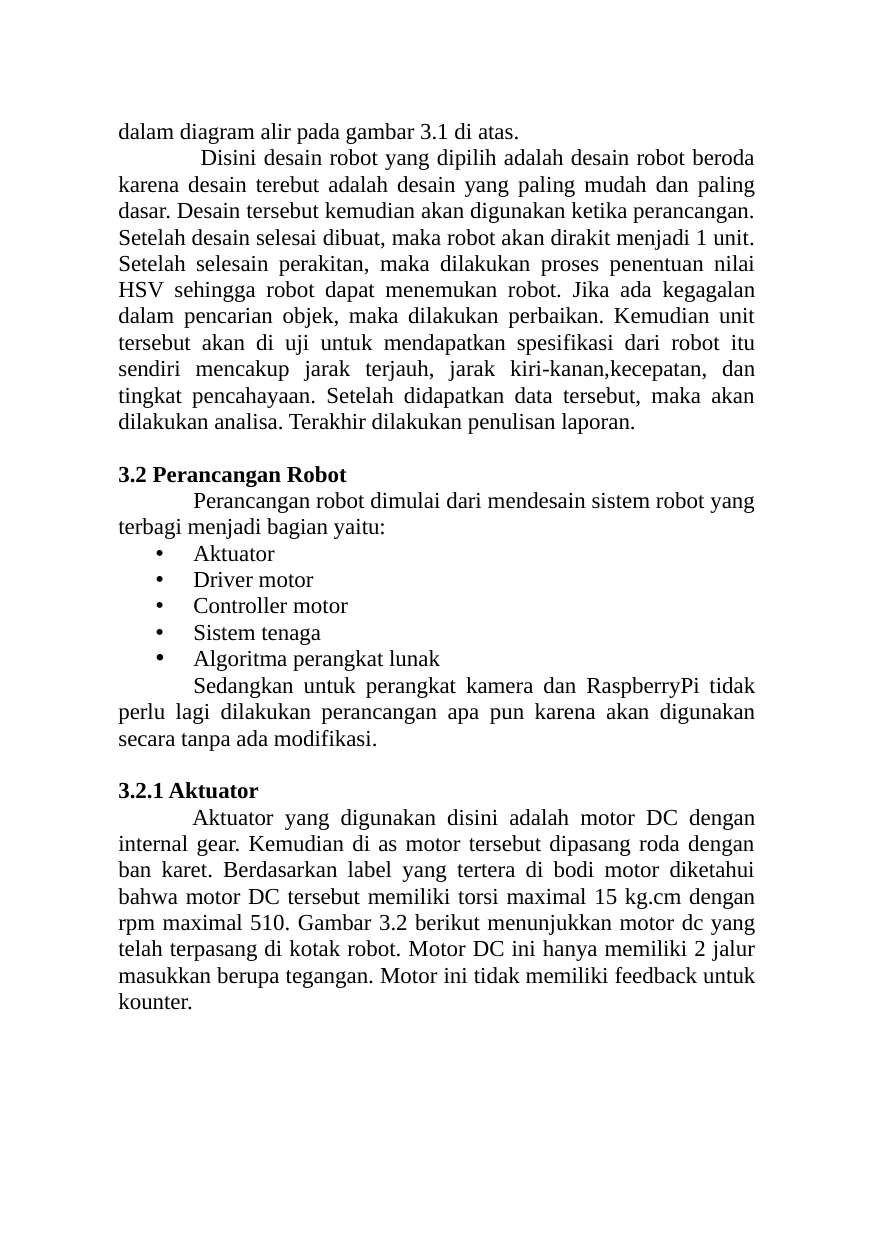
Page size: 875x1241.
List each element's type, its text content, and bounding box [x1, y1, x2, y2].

text Disini desain robot yang dipilih adalah desain robot beroda karena desain terebut adalah desain yang paling mudah dan paling dasar. Desain tersebut kemudian akan digunakan ketika perancangan. Setelah desain selesai dibuat, maka robot akan dirakit menjadi 1 unit. Setelah selesain perakitan, maka dilakukan proses penentuan nilai HSV sehingga robot dapat menemukan robot. Jika ada kegagalan dalam pencarian objek, maka dilakukan perbaikan. Kemudian unit tersebut akan di uji untuk mendapatkan spesifikasi dari robot itu sendiri mencakup jarak terjauh, jarak kiri-kanan,kecepatan, dan tingkat pencahayaan. Setelah didapatkan data tersebut, maka akan dilakukan analisa. Terakhir dilakukan penulisan laporan. [118, 144, 756, 434]
list Aktuator [156, 540, 756, 566]
text Aktuator yang digunakan disini adalah motor DC dengan internal gear. Kemudian di as motor tersebut dipasang roda dengan ban karet. Berdasarkan label yang tertera di bodi motor diketahui bahwa motor DC tersebut memiliki torsi maximal 15 kg.cm dengan rpm maximal 510. Gambar 3.2 berikut menunjukkan motor dc yang telah terpasang di kotak robot. Motor DC ini hanya memiliki 2 jalur masukkan berupa tegangan. Motor ini tidak memiliki feedback untuk kounter. [118, 804, 756, 1014]
text Perancangan robot dimulai dari mendesain sistem robot yang terbagi menjadi bagian yaitu: [118, 487, 756, 540]
text Sedangkan untuk perangkat kamera dan RaspberryPi tidak perlu lagi dilakukan perancangan apa pun karena akan digunakan secara tanpa ada modifikasi. [118, 672, 756, 751]
list Algoritma perangkat lunak [156, 645, 756, 672]
text 3.2 Perancangan Robot [118, 461, 756, 487]
text 3.2.1 Aktuator [118, 777, 756, 804]
list Controller motor [156, 592, 756, 619]
list Driver motor [156, 566, 756, 592]
text dalam diagram alir pada gambar 3.1 di atas. [118, 118, 756, 144]
list Sistem tenaga [156, 619, 756, 645]
